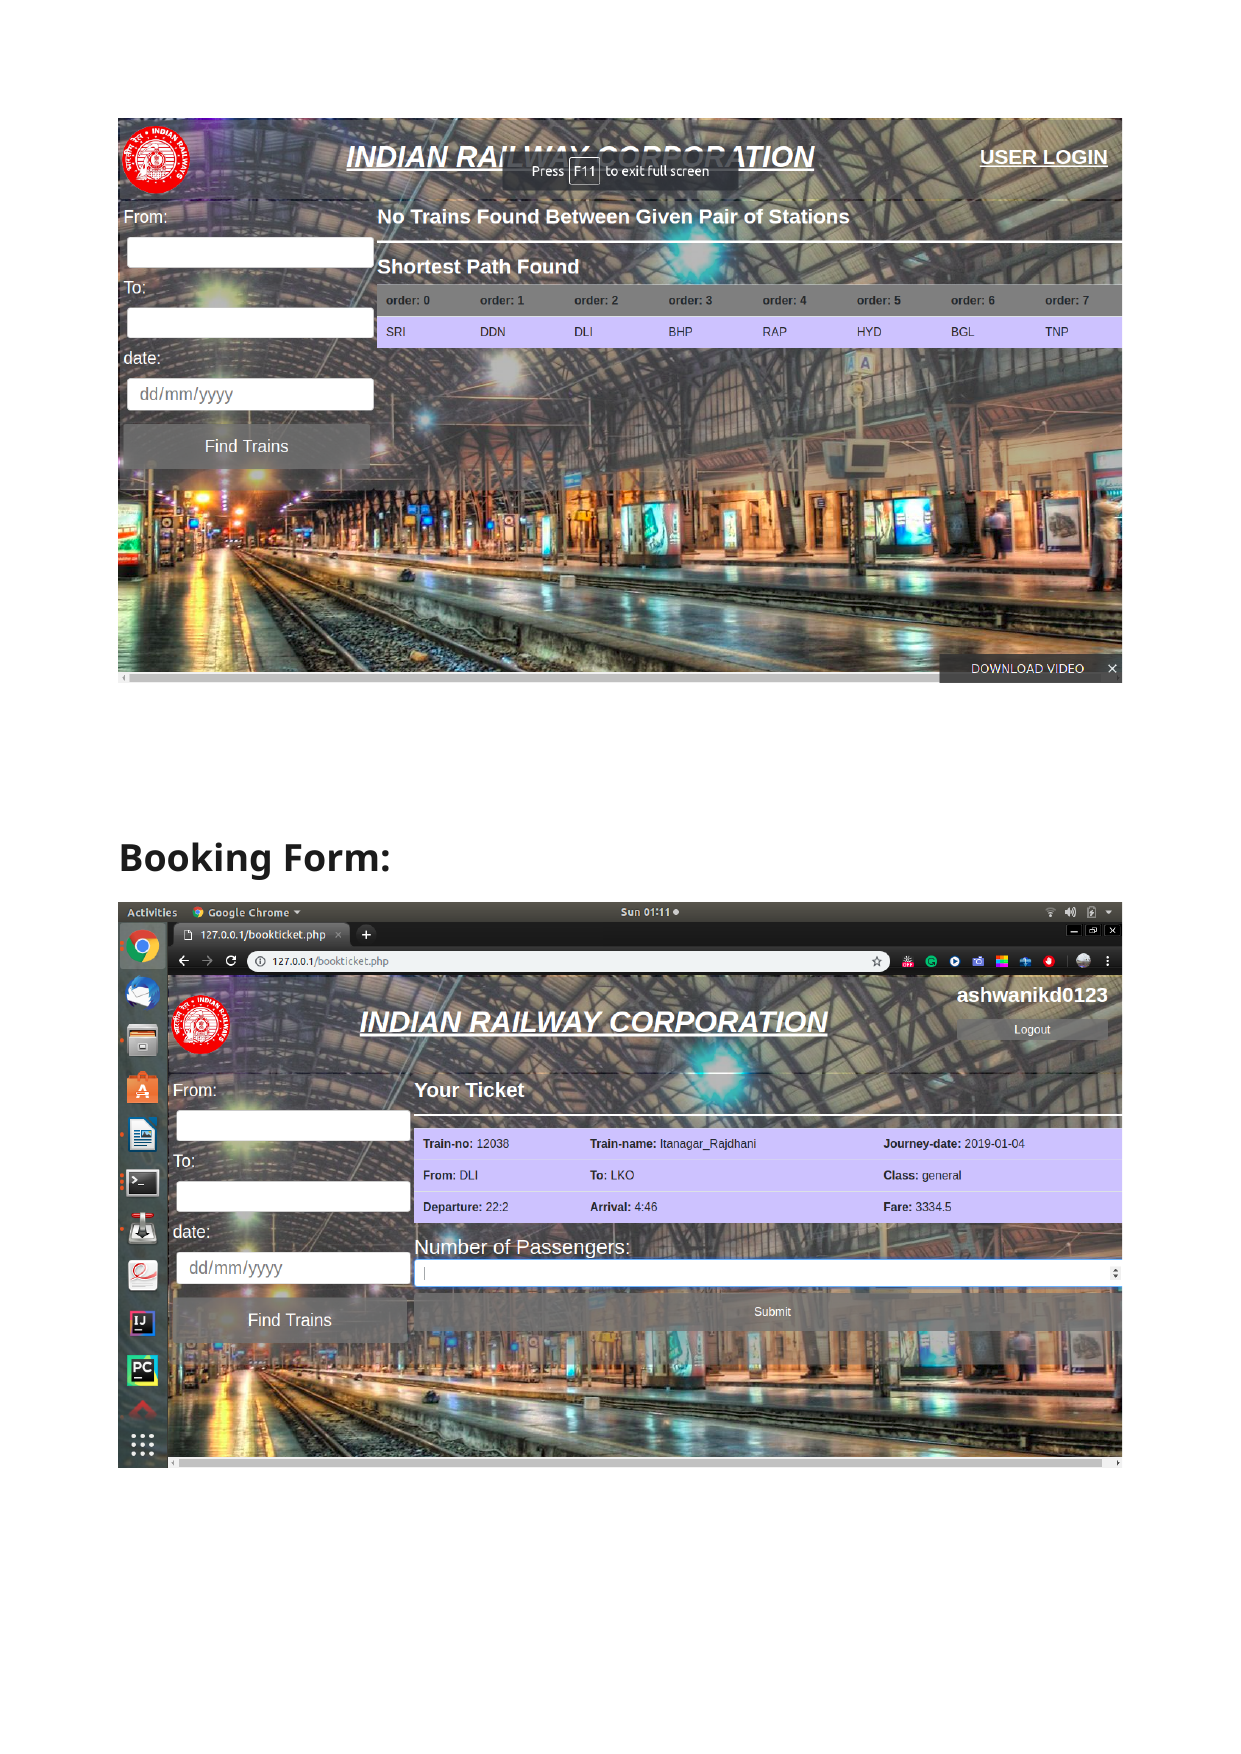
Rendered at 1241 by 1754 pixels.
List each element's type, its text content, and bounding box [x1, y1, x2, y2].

text Booking Form: [118, 831, 1122, 882]
picture [118, 118, 1123, 683]
picture [118, 902, 1123, 1468]
